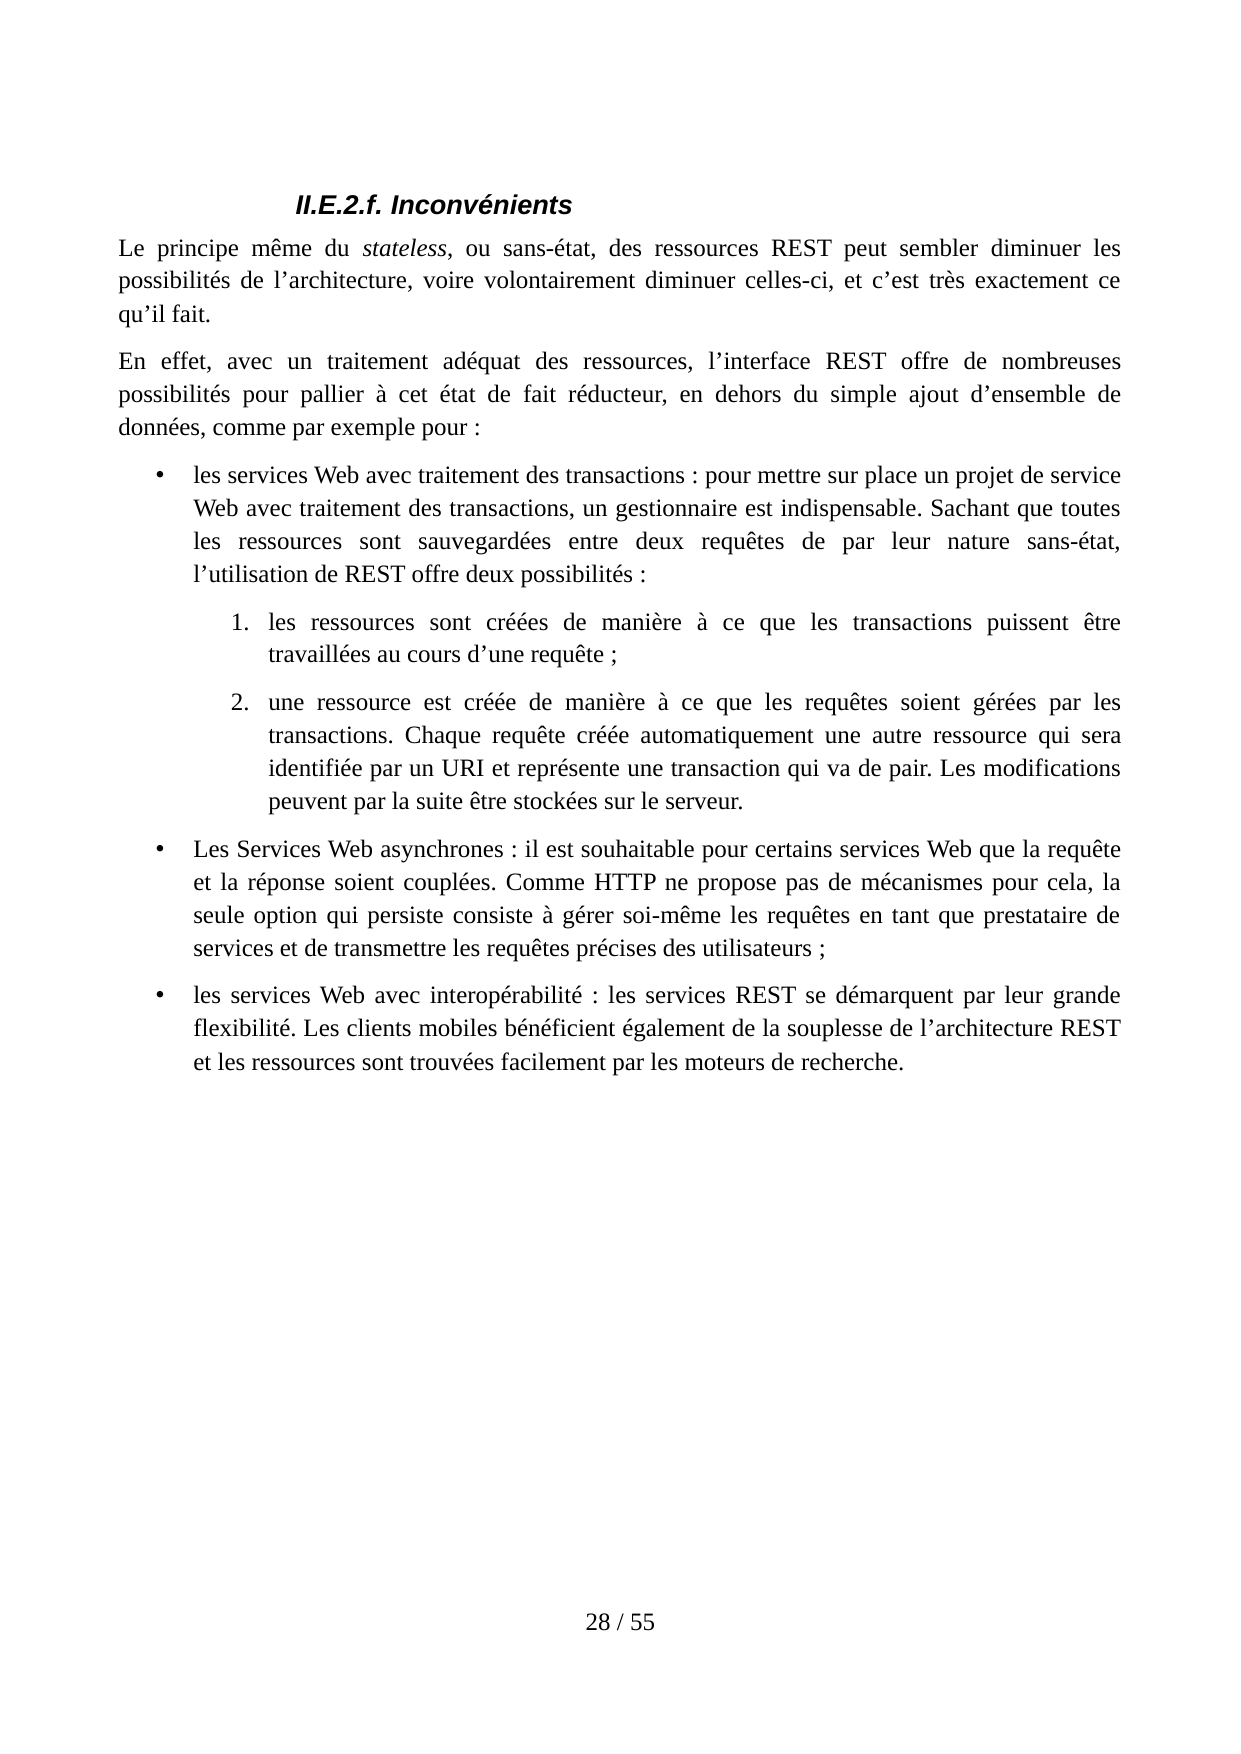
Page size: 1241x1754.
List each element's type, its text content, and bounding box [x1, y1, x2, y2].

list une ressource est créée de manière à ce que les requêtes soient gérées par les transactions. Chaque requête créée automatiquement une autre ressource qui sera identifiée par un URI et représente une transaction qui va de pair. Les modifications peuvent par la suite être stockées sur le serveur. [231, 687, 1122, 815]
list les services Web avec traitement des transactions : pour mettre sur place un projet de service Web avec traitement des transactions, un gestionnaire est indispensable. Sachant que toutes les ressources sont sauvegardées entre deux requêtes de par leur nature sans-état, l’utilisation de REST offre deux possibilités : [156, 460, 1122, 588]
list les services Web avec interopérabilité : les services REST se démarquent par leur grande flexibilité. Les clients mobiles bénéficient également de la souplesse de l’architecture REST et les ressources sont trouvées facilement par les moteurs de recherche. [156, 981, 1122, 1075]
list les ressources sont créées de manière à ce que les transactions puissent être travaillées au cours d’une requête ; [231, 607, 1122, 668]
text Le principe même du stateless, ou sans-état, des ressources REST peut sembler diminuer les possibilités de l’architecture, voire volontairement diminuer celles-ci, et c’est très exactement ce qu’il fait. [118, 233, 1122, 327]
list Les Services Web asynchrones : il est souhaitable pour certains services Web que la requête et la réponse soient couplées. Comme HTTP ne propose pas de mécanismes pour cela, la seule option qui persiste consiste à gérer soi-même les requêtes en tant que prestataire de services et de transmettre les requêtes précises des utilisateurs ; [156, 834, 1122, 962]
subtitle Inconvénients [118, 189, 1122, 220]
text En effet, avec un traitement adéquat des ressources, l’interface REST offre de nombreuses possibilités pour pallier à cet état de fait réducteur, en dehors du simple ajout d’ensemble de données, comme par exemple pour : [118, 346, 1122, 441]
